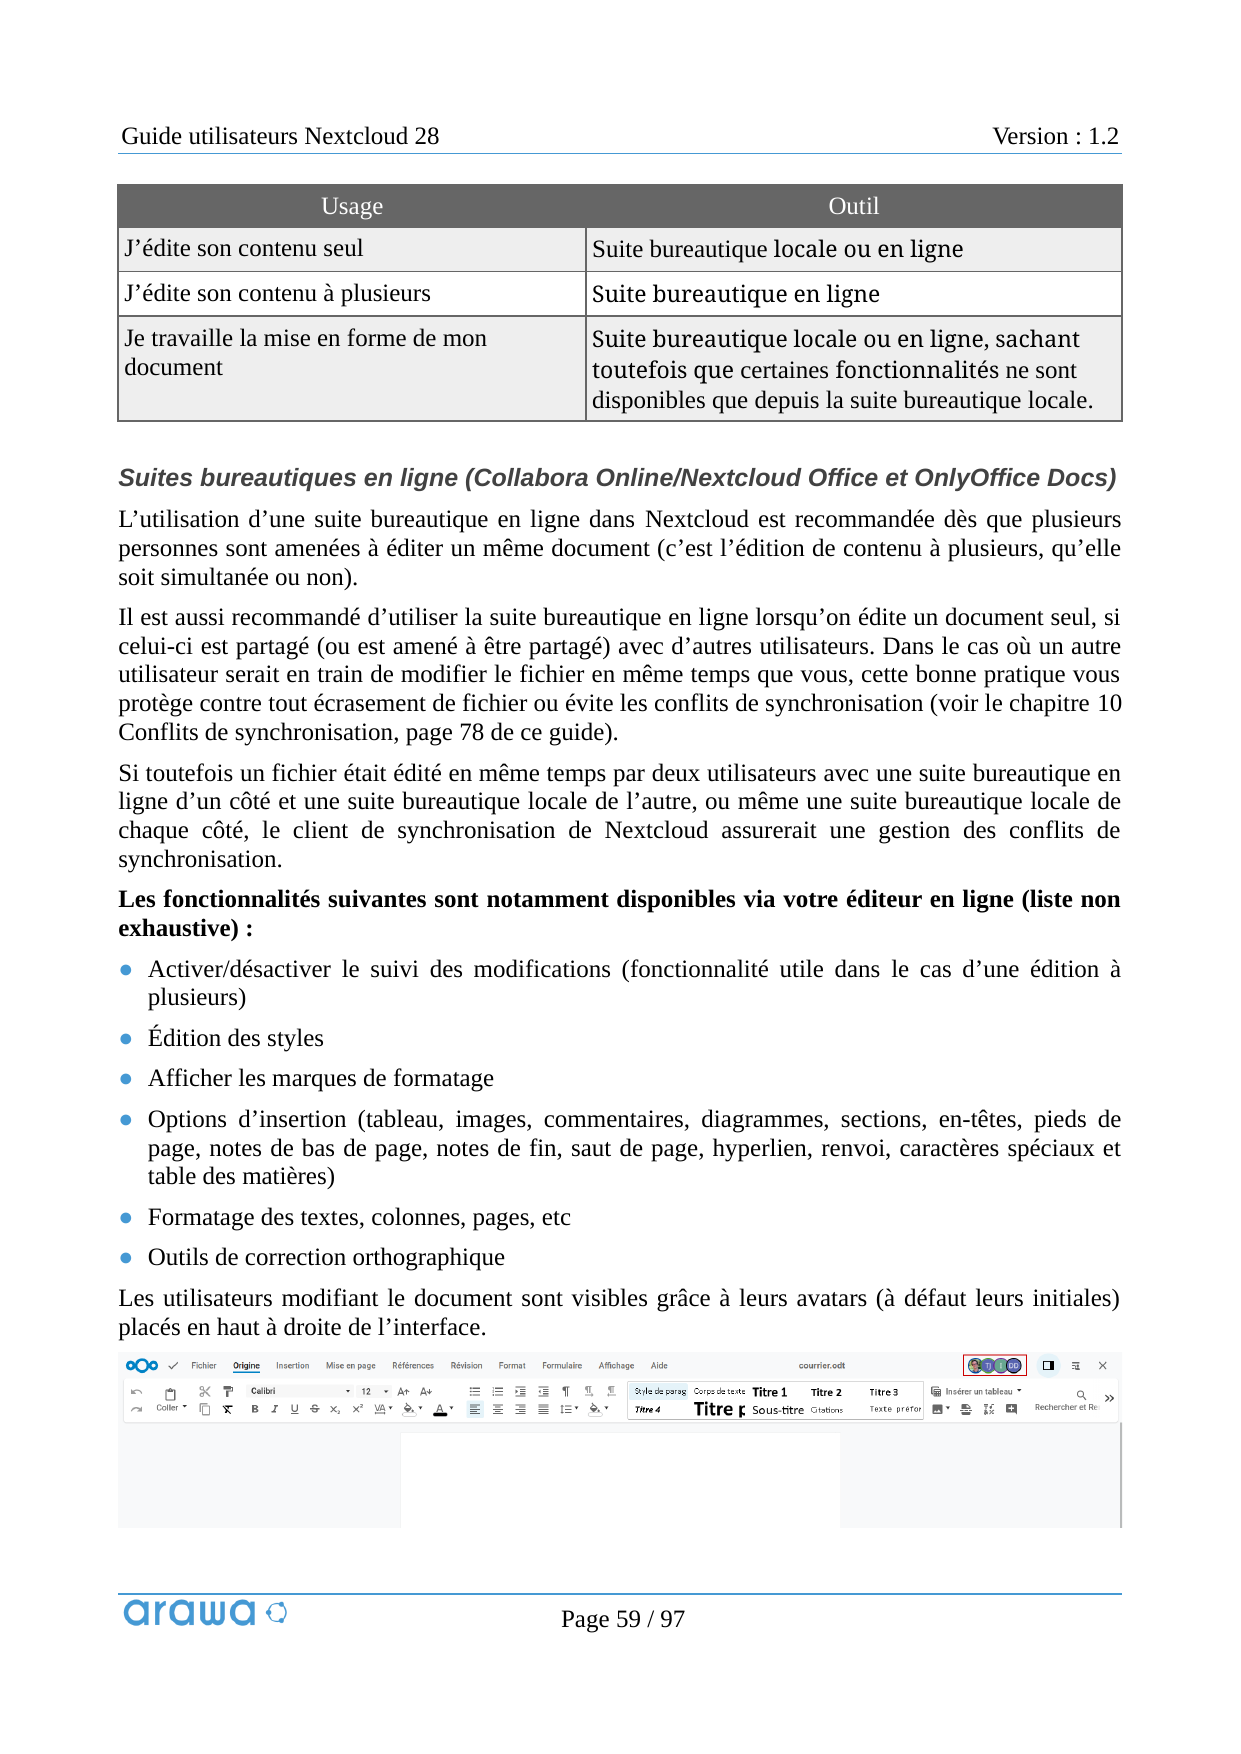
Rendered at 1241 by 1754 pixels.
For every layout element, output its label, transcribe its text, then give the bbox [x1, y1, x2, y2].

table_cell Suite bureautique locale ou en ligne, sachant toutefois que certaines fonctionnalités ne sont disponibles que depuis la suite bureautique locale. [587, 317, 1121, 420]
text L’utilisation d’une suite bureautique en ligne dans Nextcloud est recommandée dès que plusieurs personnes sont amenées à éditer un même document (c’est l’édition de contenu à plusieurs, qu’elle soit simultanée ou non). [118, 504, 1122, 590]
table_cell Suite bureautique en ligne [587, 272, 1121, 315]
list Options d’insertion (tableau, images, commentaires, diagrammes, sections, en-têtes, pieds de page, notes de bas de page, notes de fin, saut de page, hyperlien, renvoi, caractères spéciaux et table des matières) [118, 1104, 1122, 1190]
table_header Outil [587, 185, 1121, 226]
list Afficher les marques de formatage [118, 1063, 1122, 1092]
list Formatage des textes, colonnes, pages, etc [118, 1202, 1122, 1231]
picture [121, 1597, 290, 1628]
table_cell Je travaille la mise en forme de mon document [119, 317, 585, 420]
text Il est aussi recommandé d’utiliser la suite bureautique en ligne lorsqu’on édite un document seul, si celui-ci est partagé (ou est amené à être partagé) avec d’autres utilisateurs. Dans le cas où un autre utilisateur serait en train de modifier le fichier en même temps que vous, cette bonne pratique vous protège contre tout écrasement de fichier ou évite les conflits de synchronisation (voir le chapitre 10 Conflits de synchronisation, page 78 de ce guide). [118, 602, 1122, 746]
list Édition des styles [118, 1023, 1122, 1052]
text Si toutefois un fichier était édité en même temps par deux utilisateurs avec une suite bureautique en ligne d’un côté et une suite bureautique locale de l’autre, ou même une suite bureautique locale de chaque côté, le client de synchronisation de Nextcloud assurerait une gestion des conflits de synchronisation. [118, 758, 1122, 873]
list Activer/désactiver le suivi des modifications (fonctionnalité utile dans le cas d’une édition à plusieurs) [118, 954, 1122, 1011]
table_cell Suite bureautique locale ou en ligne [587, 228, 1121, 271]
subtitle Suites bureautiques en ligne (Collabora Online/Nextcloud Office et OnlyOffice Docs) [118, 463, 1122, 492]
text Les fonctionnalités suivantes sont notamment disponibles via votre éditeur en ligne (liste non exhaustive) : [118, 884, 1122, 942]
table_cell J’édite son contenu seul [119, 228, 585, 271]
picture [118, 1352, 1123, 1528]
text Les utilisateurs modifiant le document sont visibles grâce à leurs avatars (à défaut leurs initiales) placés en haut à droite de l’interface. [118, 1283, 1122, 1341]
table_header Usage [119, 185, 585, 226]
table_cell J’édite son contenu à plusieurs [119, 272, 585, 315]
list Outils de correction orthographique [118, 1242, 1122, 1271]
